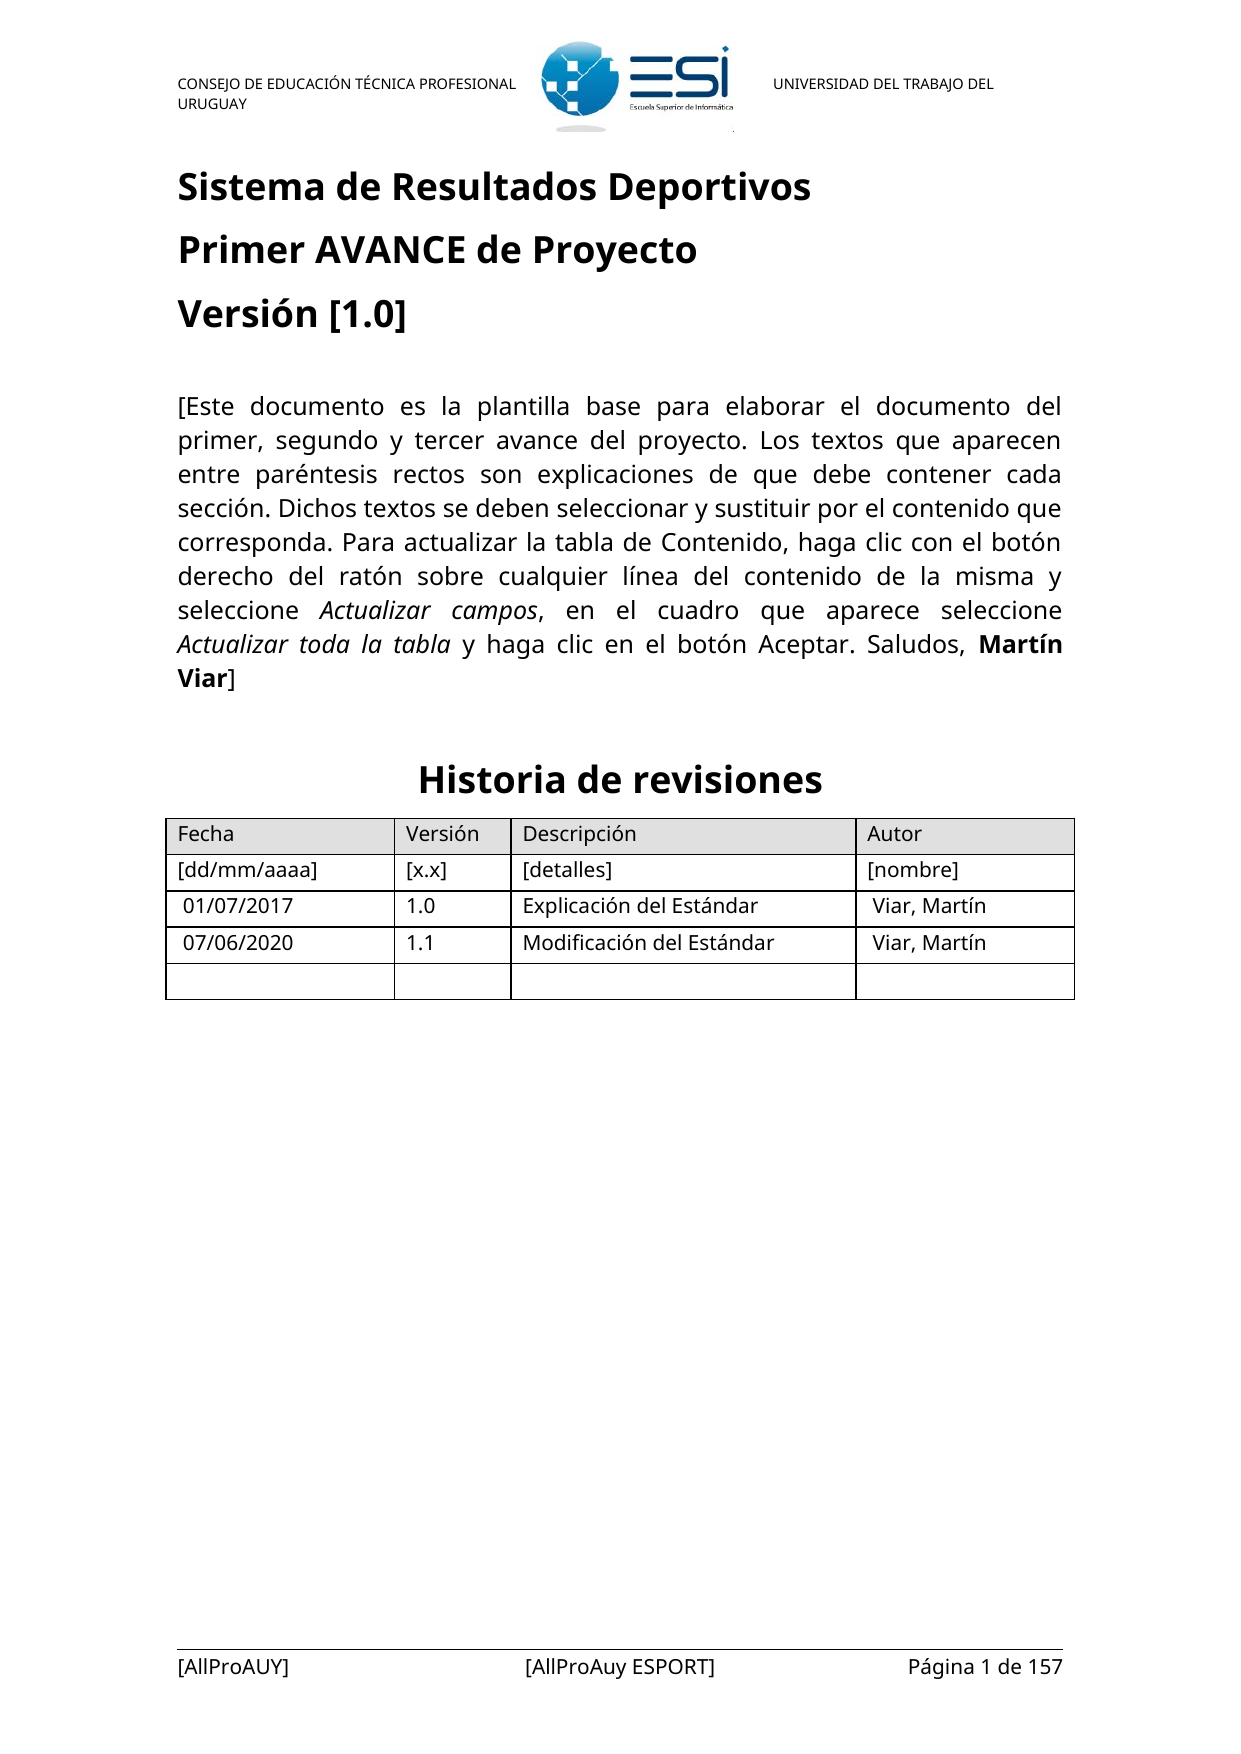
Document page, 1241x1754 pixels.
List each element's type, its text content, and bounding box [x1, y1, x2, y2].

table_header Descripción [512, 819, 855, 854]
subtitle Versión [1.0] [177, 287, 1063, 338]
table_cell [395, 964, 510, 999]
table_header Fecha [167, 819, 394, 854]
table_cell [x.x] [395, 855, 510, 890]
table_cell 07/06/2020 [167, 928, 394, 962]
table_cell 01/07/2017 [167, 892, 394, 926]
table_cell [nombre] [857, 855, 1074, 890]
table_cell Viar, Martín [857, 928, 1074, 962]
table_cell Viar, Martín [857, 892, 1074, 926]
table_cell [dd/mm/aaaa] [167, 855, 394, 890]
table_header Autor [857, 819, 1074, 854]
table_cell [167, 964, 394, 999]
table_cell Modificación del Estándar [512, 928, 855, 962]
subtitle Primer AVANCE de Proyecto [177, 224, 1063, 275]
text Historia de revisiones [177, 754, 1063, 805]
table_cell Explicación del Estándar [512, 892, 855, 926]
table_cell 1.0 [395, 892, 510, 926]
picture [534, 39, 734, 132]
table_cell [857, 964, 1074, 999]
table_cell [detalles] [512, 855, 855, 890]
subtitle Sistema de Resultados Deportivos [177, 160, 1063, 211]
table_cell [512, 964, 855, 999]
table_header Versión [395, 819, 510, 854]
text [Este documento es la plantilla base para elaborar el documento del primer, segundo y tercer avance del proyecto. Los textos que aparecen entre paréntesis rectos son explicaciones de que debe contener cada sección. Dichos textos se deben seleccionar y sustituir por el contenido que corresponda. Para actualizar la tabla de Contenido, haga clic con el botón derecho del ratón sobre cualquier línea del contenido de la misma y seleccione Actualizar campos, en el cuadro que aparece seleccione Actualizar toda la tabla y haga clic en el botón Aceptar. Saludos, Martín Viar] [177, 388, 1063, 695]
table_cell 1.1 [395, 928, 510, 962]
